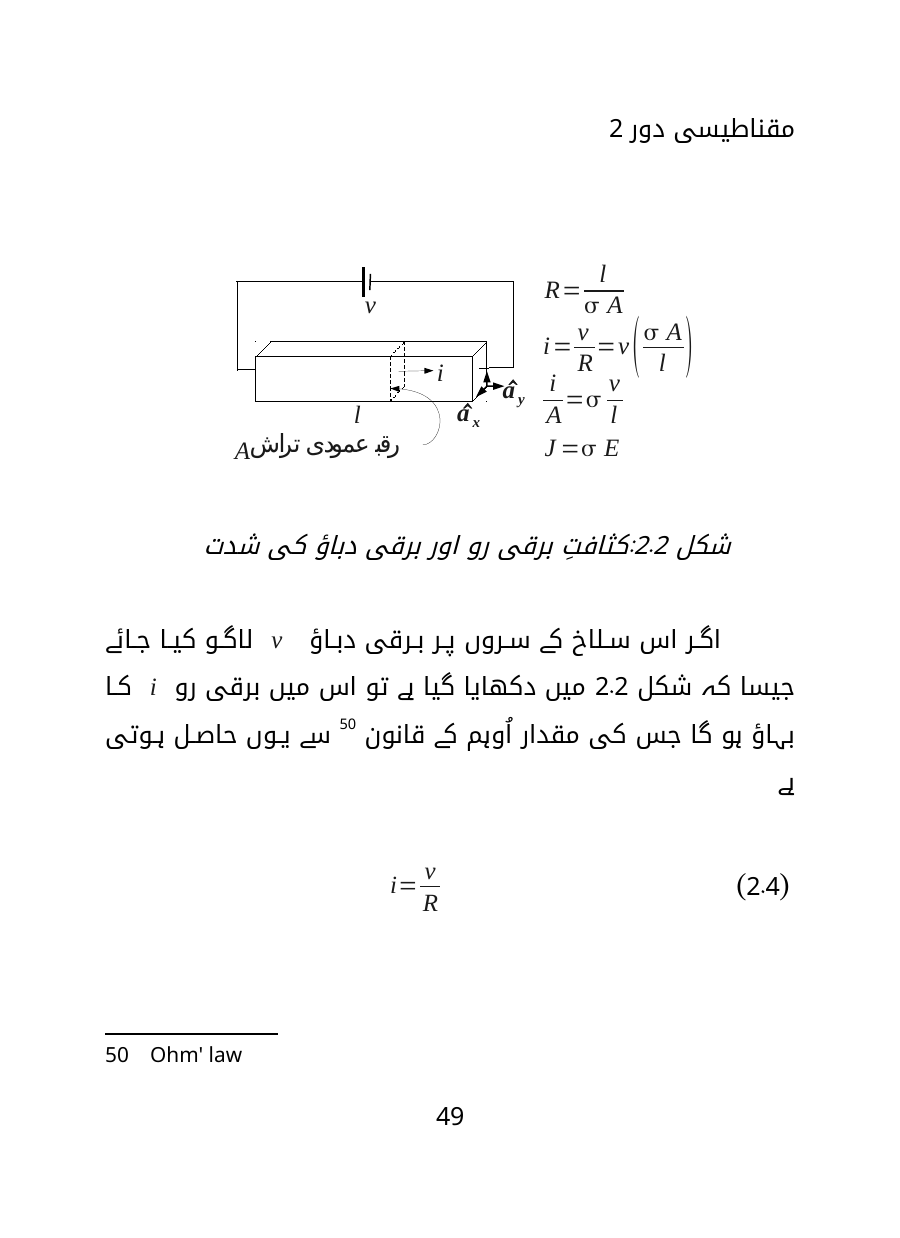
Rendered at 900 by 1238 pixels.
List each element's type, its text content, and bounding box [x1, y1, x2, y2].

text Ohm' law [105, 1040, 795, 1068]
text اگر اس سلاخ کے سروں پر برقی دباؤ لاگو کیا جائے جیسا کہ شکل 2.2 میں دکھایا گیا ہے تو اس میں برقی روکا بہاؤ ہو گا جس کی مقدار اُوہم کے قانون سے یوں حاصل ہوتی ہے [105, 616, 795, 806]
table_header [105, 852, 718, 935]
text شکل 2.2:کثافتِ برقی رو اور برقی دباؤ کی شدت [169, 195, 731, 569]
table_header (2.4) [718, 852, 795, 935]
